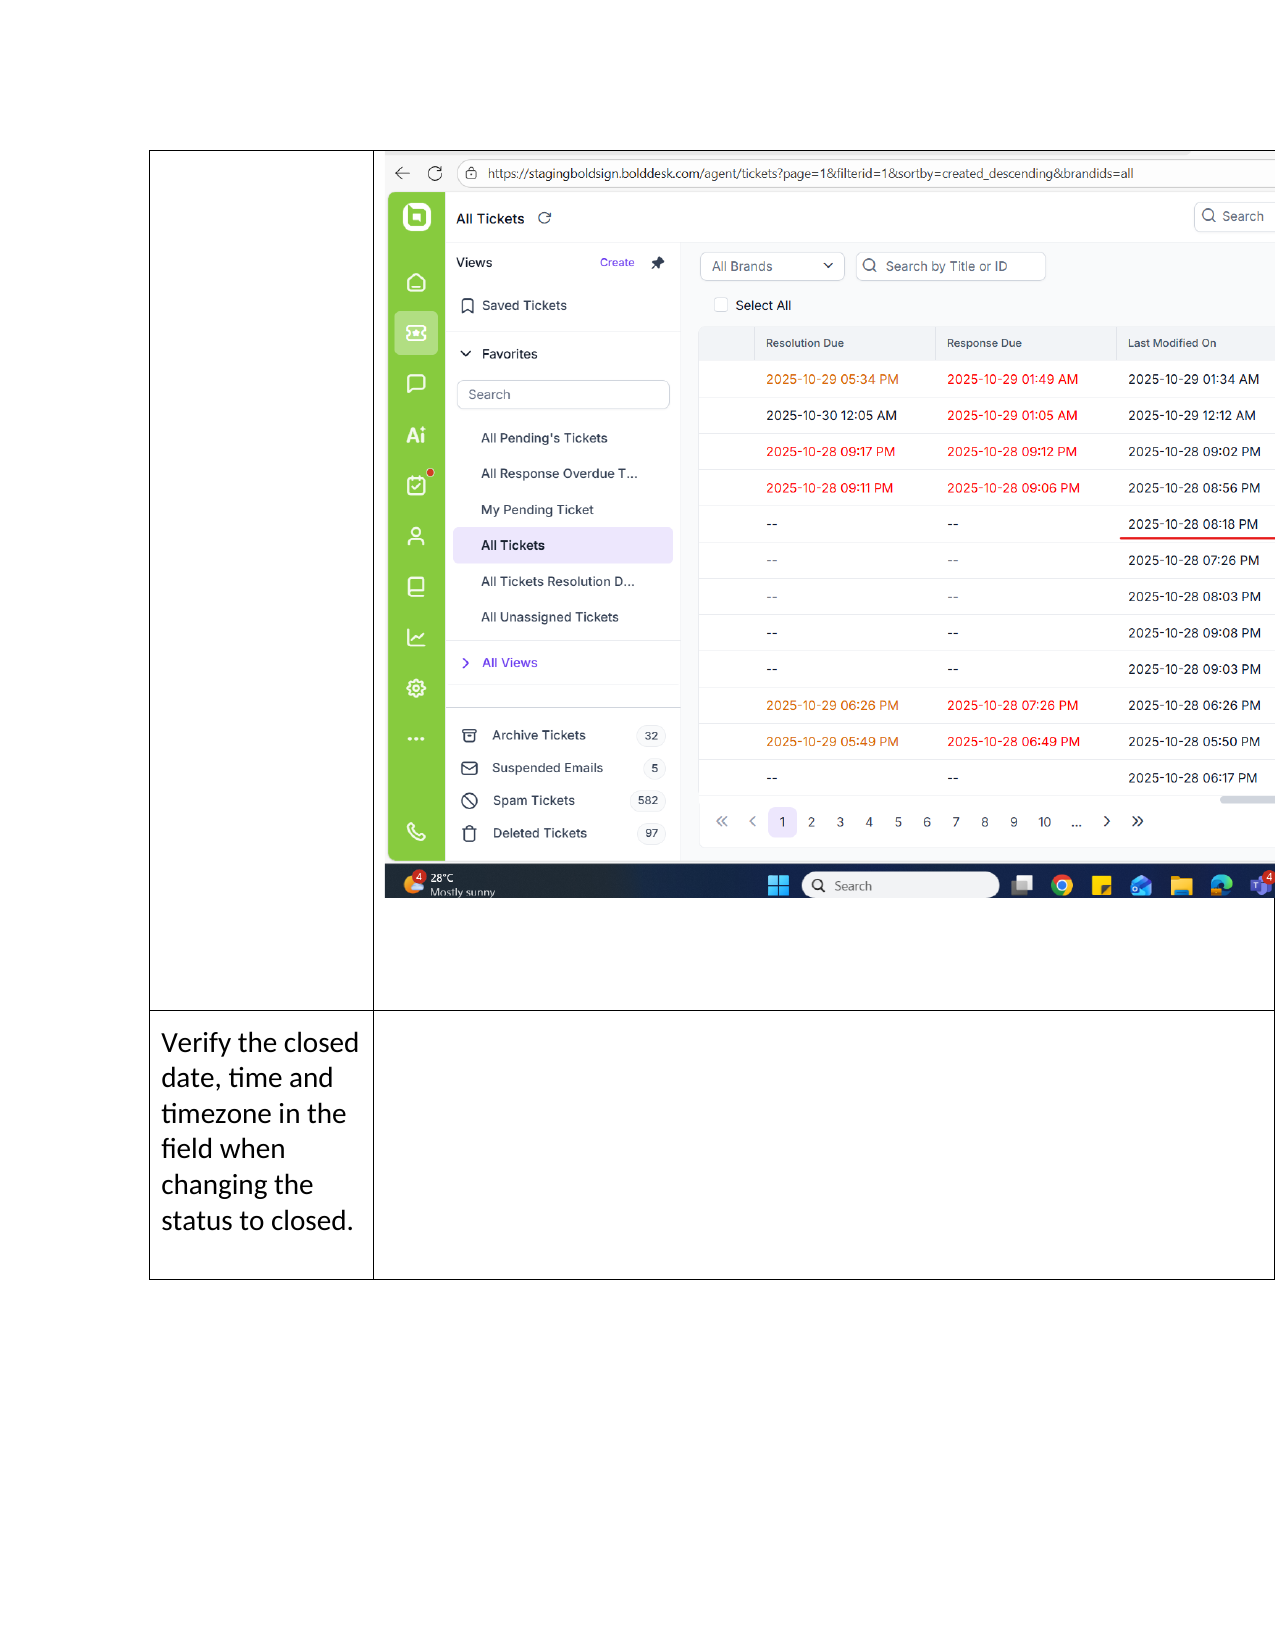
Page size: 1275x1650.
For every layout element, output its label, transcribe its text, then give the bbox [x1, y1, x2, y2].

table_cell [374, 1011, 1274, 1278]
table_cell Verify the closed date, time and timezone in the field when changing the status to closed. [150, 1011, 373, 1278]
table_cell Ensured Time related property details in ticket grid view with Insights tab. [150, 151, 373, 1010]
table_cell [374, 151, 1274, 1010]
